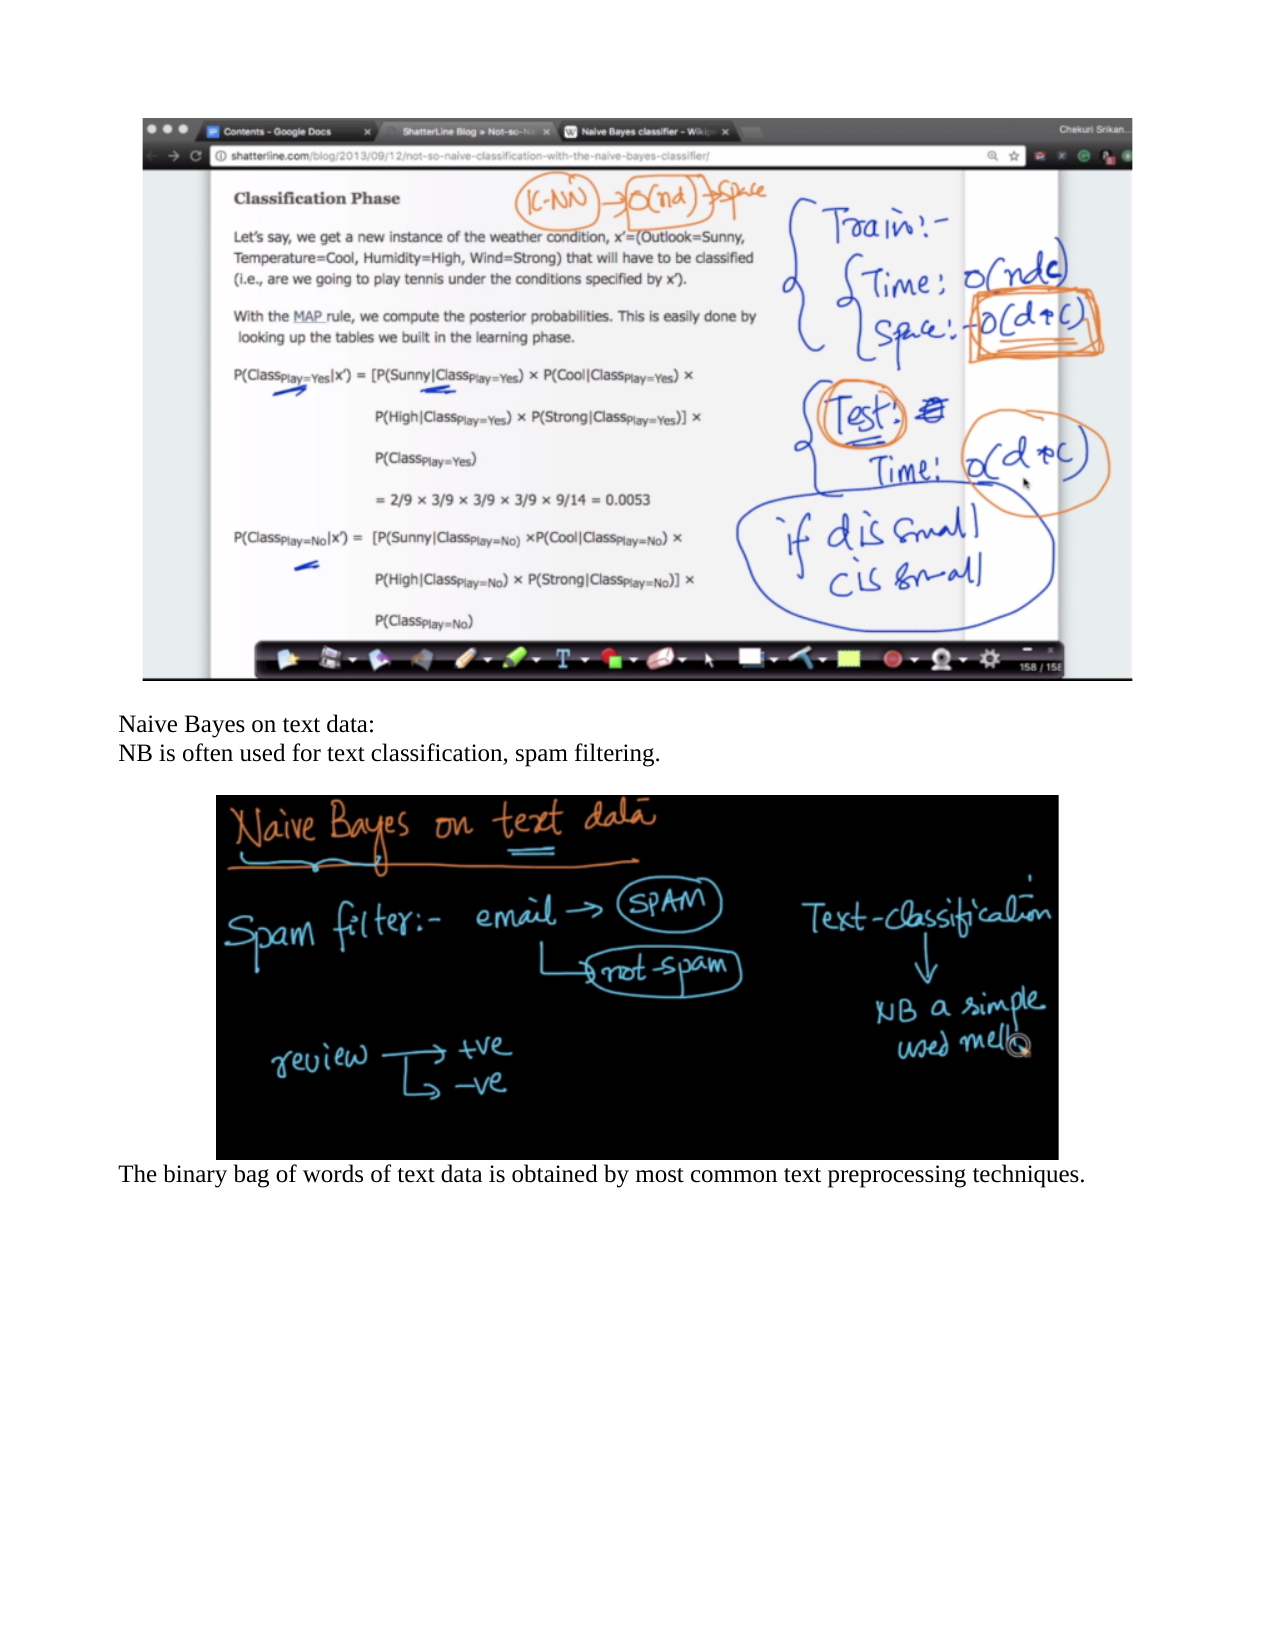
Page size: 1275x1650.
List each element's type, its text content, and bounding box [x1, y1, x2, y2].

text NB is often used for text classification, spam filtering. [118, 738, 1157, 767]
text The binary bag of words of text data is obtained by most common text preprocessing techniques. [118, 1141, 1157, 1188]
text Naive Bayes on text data: [118, 709, 1157, 738]
picture [142, 118, 1133, 681]
picture [216, 795, 1059, 1160]
